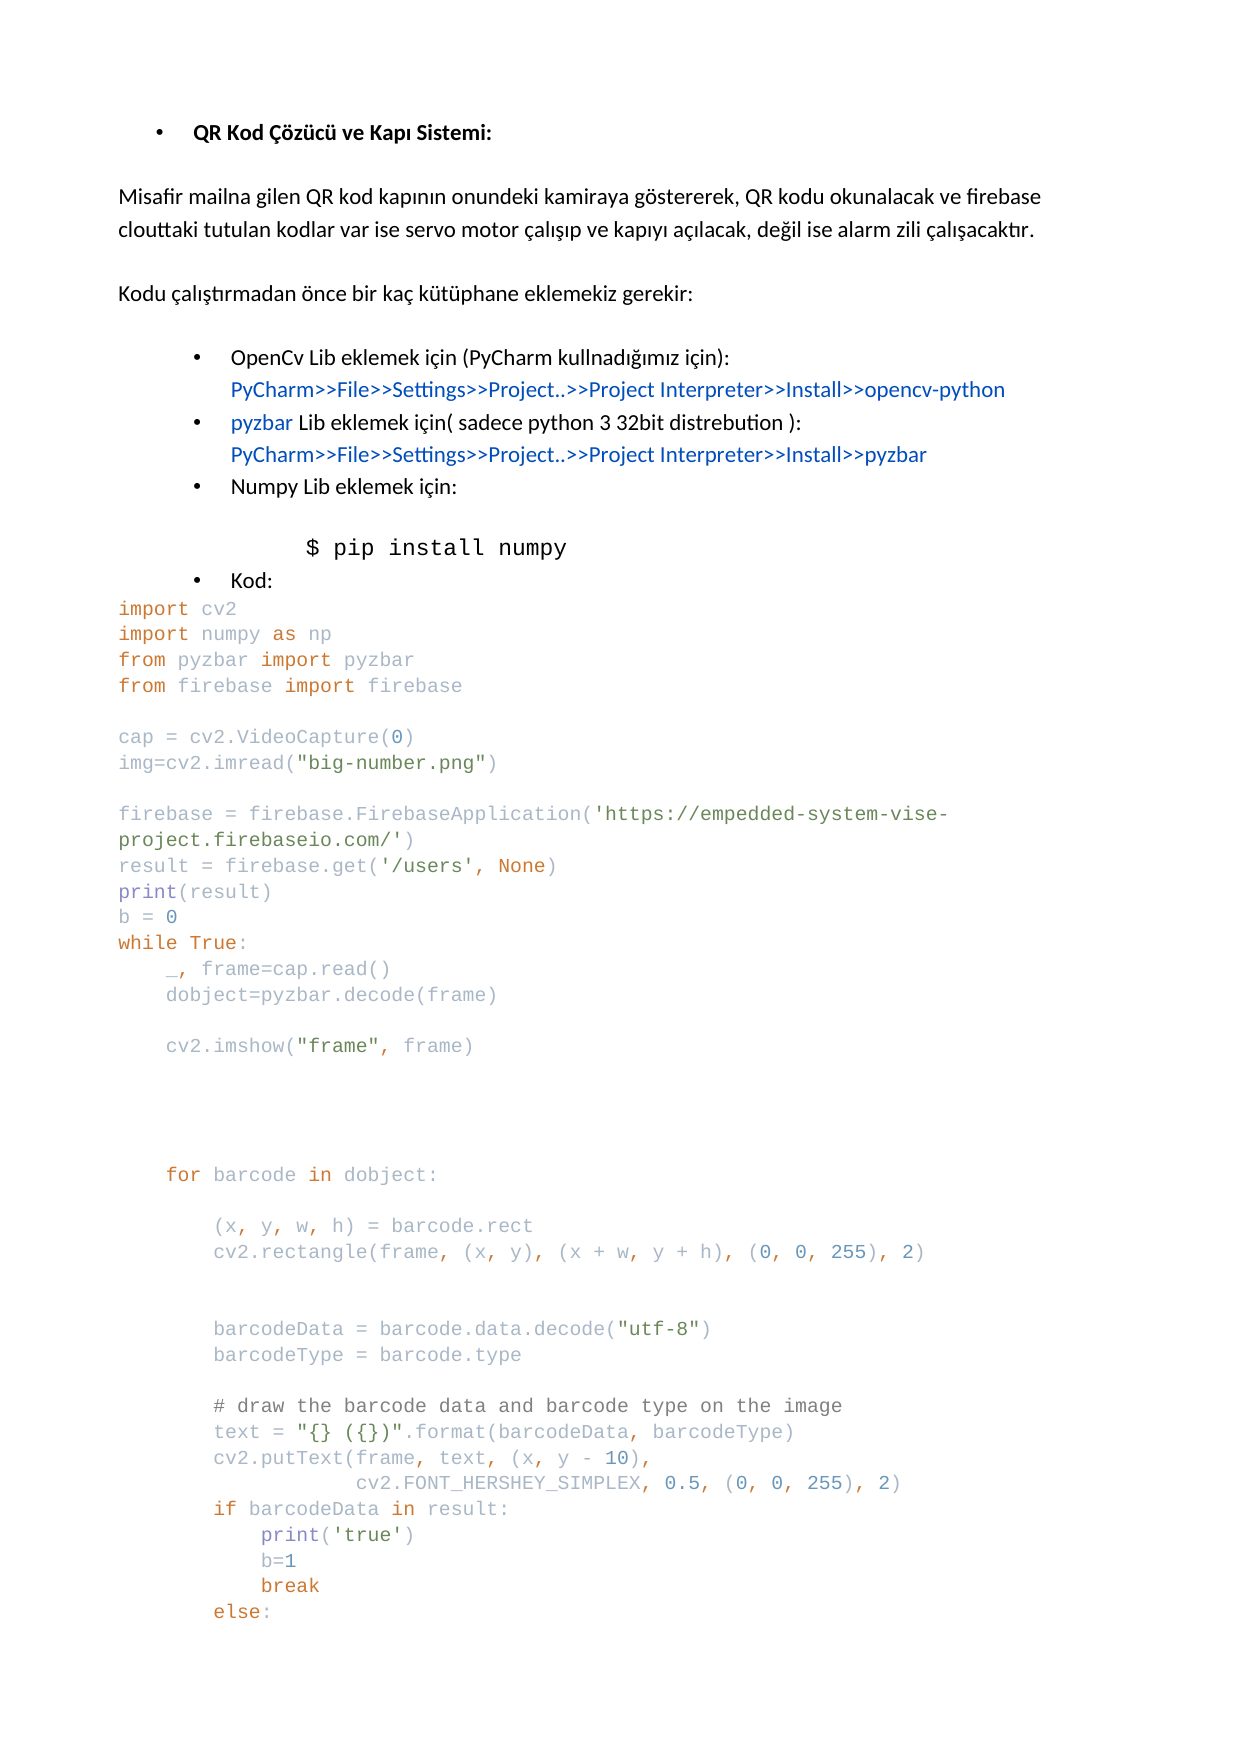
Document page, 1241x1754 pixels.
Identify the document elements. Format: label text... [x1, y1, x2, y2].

text $ pip install numpy [306, 537, 1122, 562]
text Kodu çalıştırmadan önce bir kaç kütüphane eklemekiz gerekir: [118, 279, 1122, 307]
list Numpy Lib eklemek için: [193, 472, 1122, 500]
list Kod: [193, 566, 1122, 594]
text import cv2 import numpy as np from pyzbar import pyzbar from firebase import firebase cap = cv2.VideoCapture(0) img=cv2.imread("big-number.png") firebase = firebase.FirebaseApplication('https://empedded-system-vise-project.firebaseio.com/') result = firebase.get('/users', None) print(result) b = 0 while True: _, frame=cap.read() dobject=pyzbar.decode(frame) cv2.imshow("frame", frame) for barcode in dobject: (x, y, w, h) = barcode.rect cv2.rectangle(frame, (x, y), (x + w, y + h), (0, 0, 255), 2) barcodeData = barcode.data.decode("utf-8") barcodeType = barcode.type # draw the barcode data and barcode type on the image text = "{} ({})".format(barcodeData, barcodeType) cv2.putText(frame, text, (x, y - 10), cv2.FONT_HERSHEY_SIMPLEX, 0.5, (0, 0, 255), 2) if barcodeData in result: print('true') b=1 break else: [118, 598, 1122, 1624]
list QR Kod Çözücü ve Kapı Sistemi: [156, 118, 1122, 146]
list OpenCv Lib eklemek için (PyCharm kullnadığımız için): [193, 343, 1122, 371]
text Misafir mailna gilen QR kod kapının onundeki kamiraya göstererek, QR kodu okunalacak ve firebase clouttaki tutulan kodlar var ise servo motor çalışıp ve kapıyı açılacak, değil ise alarm zili çalışacaktır. [118, 182, 1122, 243]
list pyzbar Lib eklemek için( sadece python 3 32bit distrebution ): [193, 408, 1122, 436]
text PyCharm>>File>>Settings>>Project..>>Project Interpreter>>Install>>pyzbar [231, 440, 1122, 468]
text PyCharm>>File>>Settings>>Project..>>Project Interpreter>>Install>>opencv-python [231, 376, 1122, 404]
